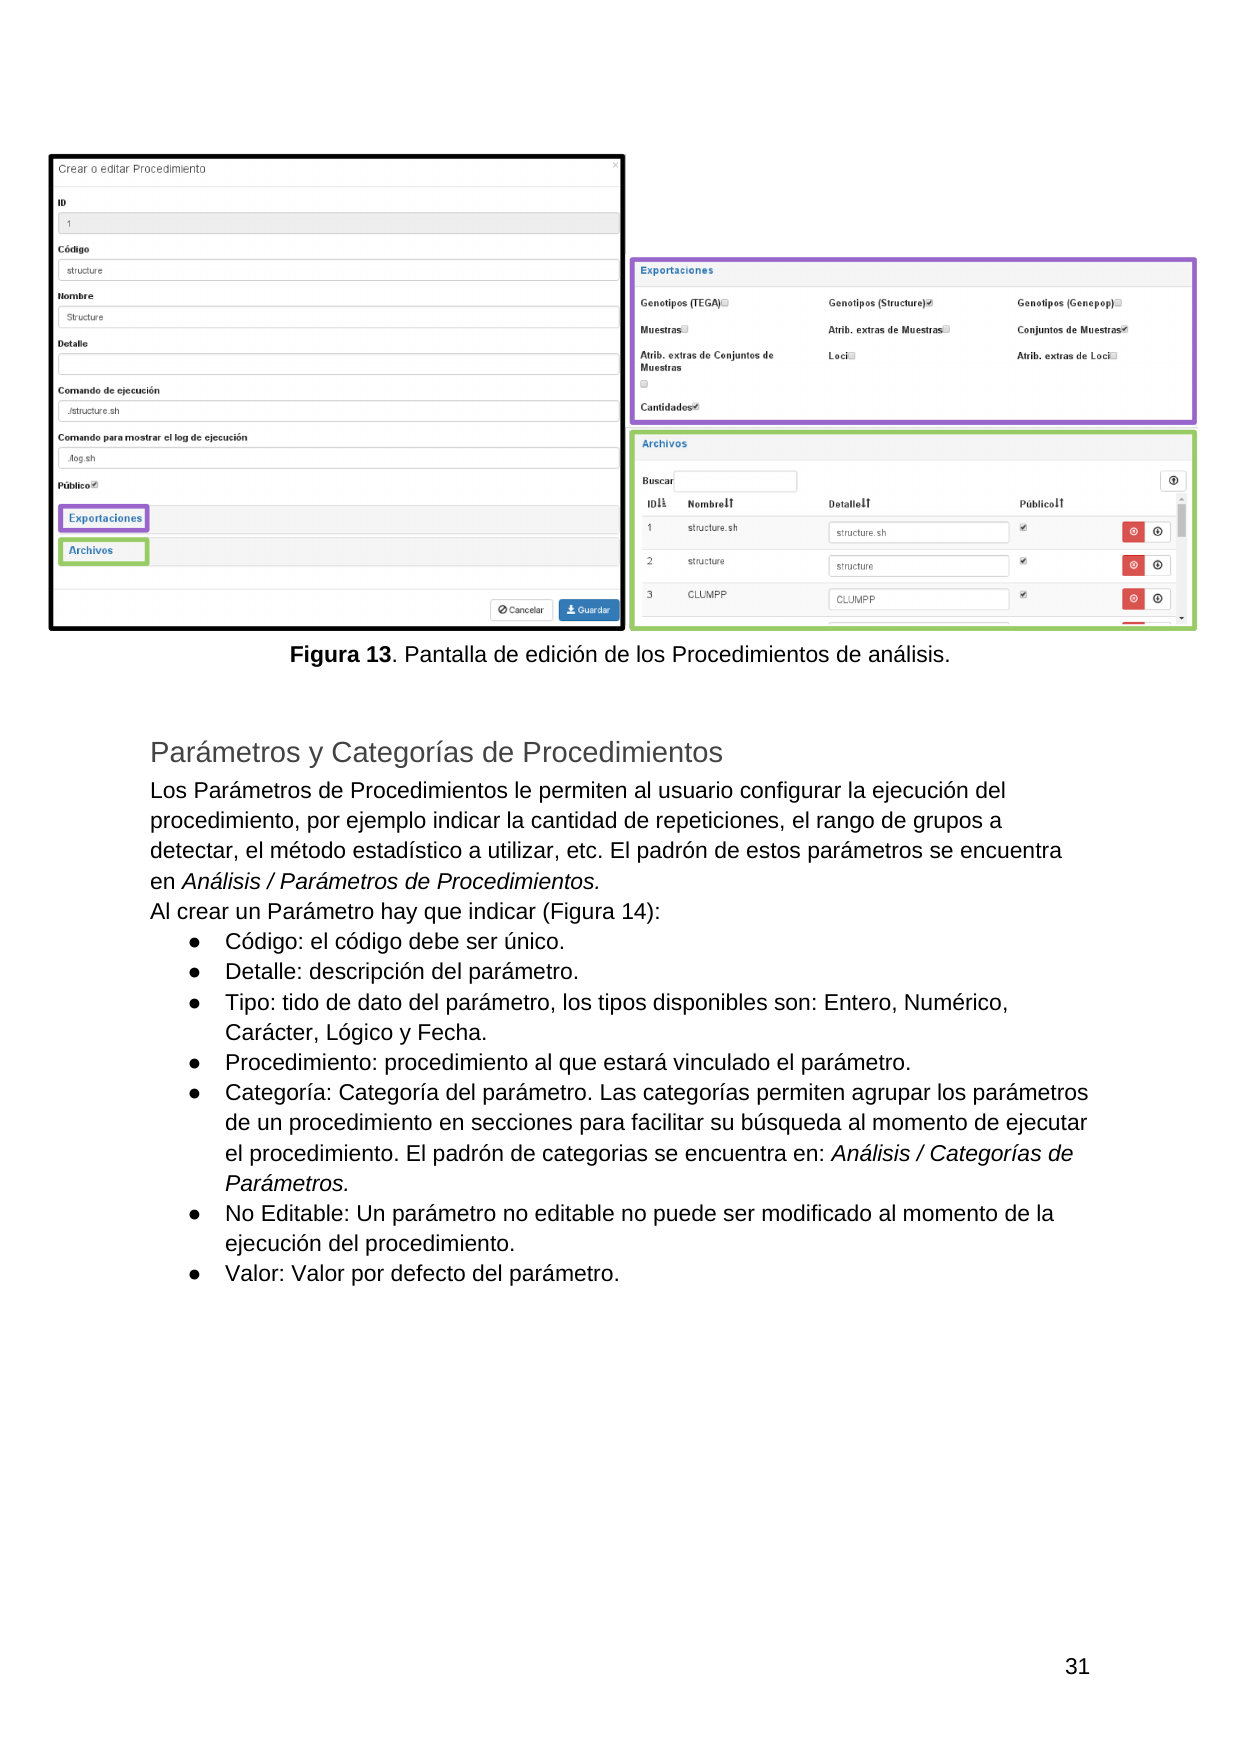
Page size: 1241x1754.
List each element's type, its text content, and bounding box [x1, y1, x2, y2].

text Figura 13. Pantalla de edición de los Procedimientos de análisis. [150, 641, 1090, 668]
list Tipo: tido de dato del parámetro, los tipos disponibles son: Entero, Numérico, Carácter, Lógico y Fecha. [187, 988, 1090, 1045]
list No Editable: Un parámetro no editable no puede ser modificado al momento de la ejecución del procedimiento. [187, 1200, 1090, 1256]
list Categoría: Categoría del parámetro. Las categorías permiten agrupar los parámetros de un procedimiento en secciones para facilitar su búsqueda al momento de ejecutar el procedimiento. El padrón de categorias se encuentra en: Análisis / Categorías de Parámetros. [187, 1079, 1090, 1196]
text Al crear un Parámetro hay que indicar (Figura 14): [150, 898, 1090, 924]
list Código: el código debe ser único. [187, 928, 1090, 954]
list Valor: Valor por defecto del parámetro. [187, 1260, 1090, 1287]
text Los Parámetros de Procedimientos le permiten al usuario configurar la ejecución del procedimiento, por ejemplo indicar la cantidad de repeticiones, el rango de grupos a detectar, el método estadístico a utilizar, etc. El padrón de estos parámetros se encuentra en Análisis / Parámetros de Procedimientos. [150, 777, 1090, 894]
picture [46, 150, 1198, 633]
subtitle Parámetros y Categorías de Procedimientos [150, 735, 1090, 769]
list Detalle: descripción del parámetro. [187, 958, 1090, 984]
list Procedimiento: procedimiento al que estará vinculado el parámetro. [187, 1049, 1090, 1075]
